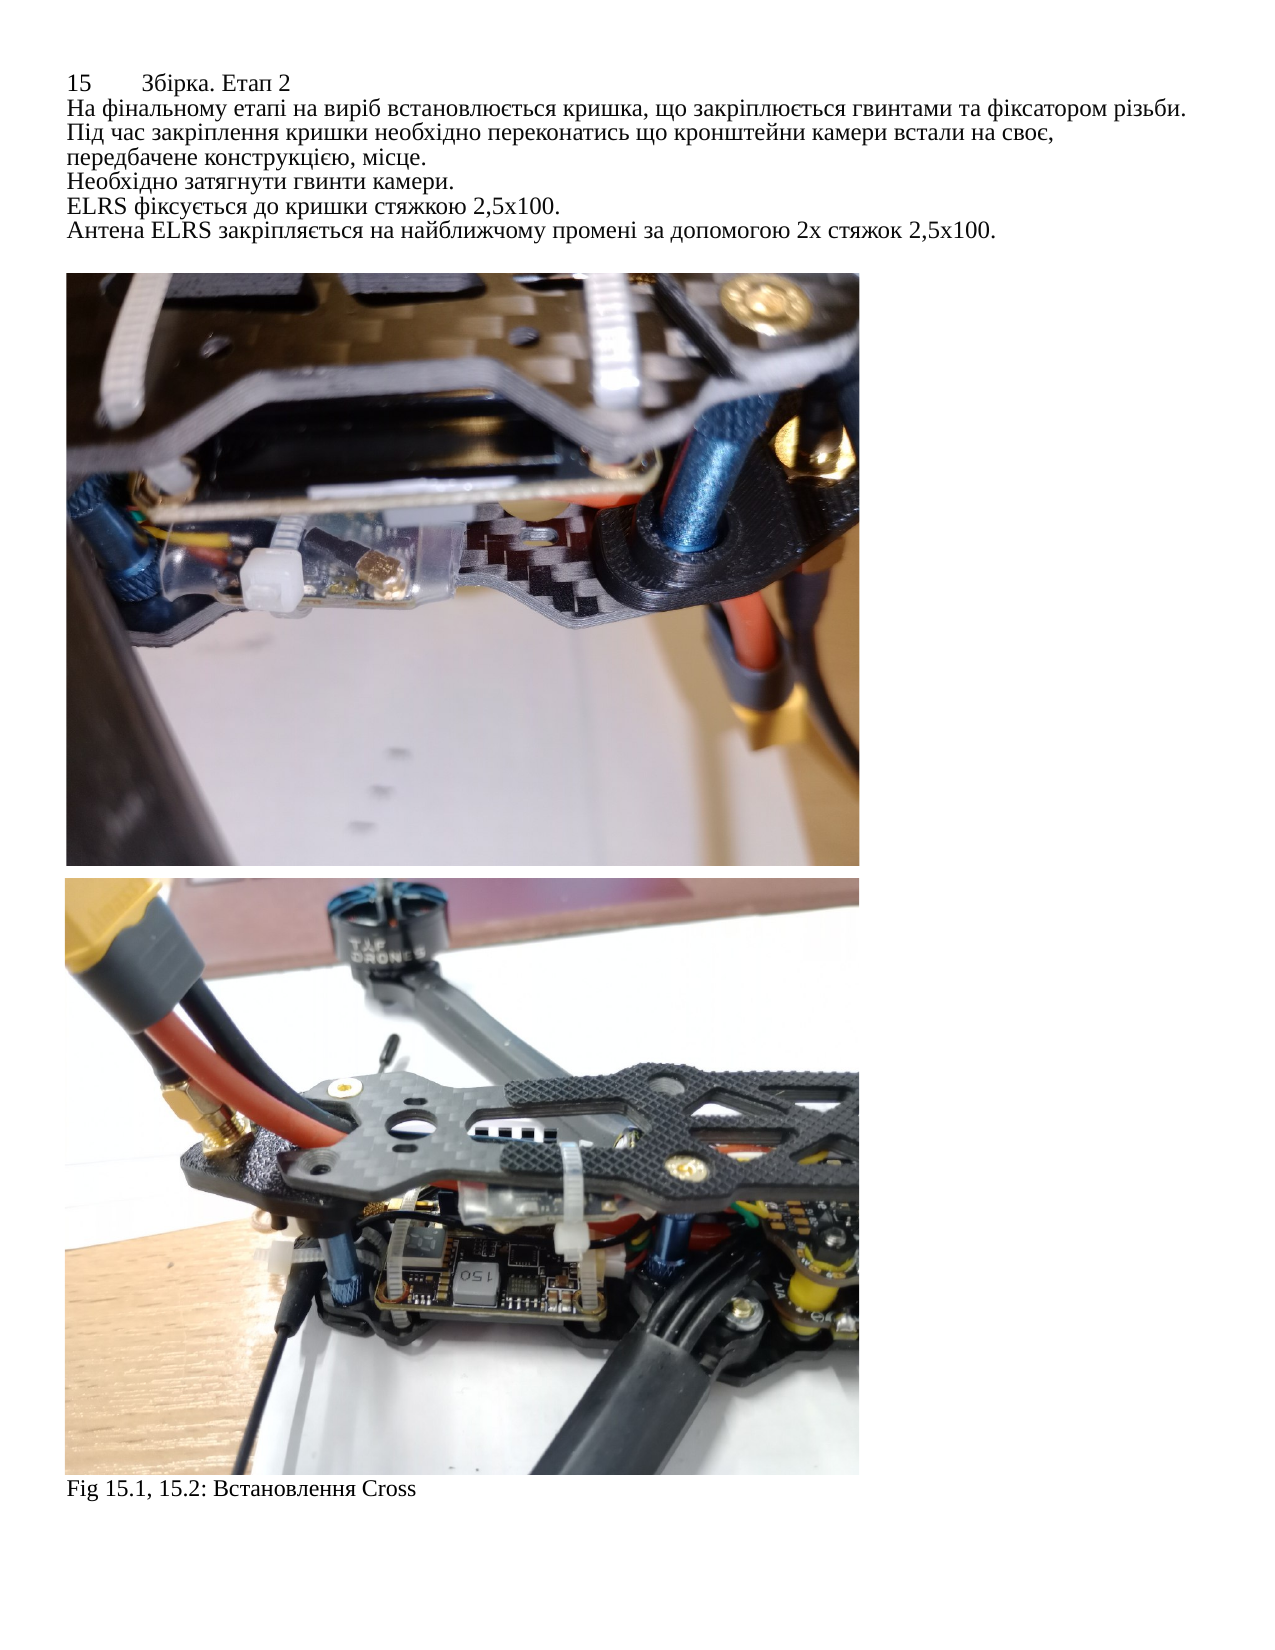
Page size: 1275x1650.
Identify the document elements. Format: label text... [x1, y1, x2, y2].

list ELRS фіксується до кришки стяжкою 2,5х100. [66, 195, 1191, 219]
picture [64, 878, 860, 1475]
text Fig 15.1, 15.2: Встановлення Cross [66, 272, 1191, 1502]
picture [66, 273, 860, 866]
list Антена ELRS закріпляється на найближчому промені за допомогою 2х стяжок 2,5х100. [66, 219, 1191, 244]
list Необхідно затягнути гвинти камери. [66, 170, 1191, 195]
list Збірка. Етап 2 [66, 68, 1191, 97]
list На фінальному етапі на виріб встановлюється кришка, що закріплюється гвинтами та фіксатором різьби. Під час закріплення кришки необхідно переконатись що кронштейни камери встали на своє, передбачене конструкцією, місце. [66, 97, 1191, 170]
